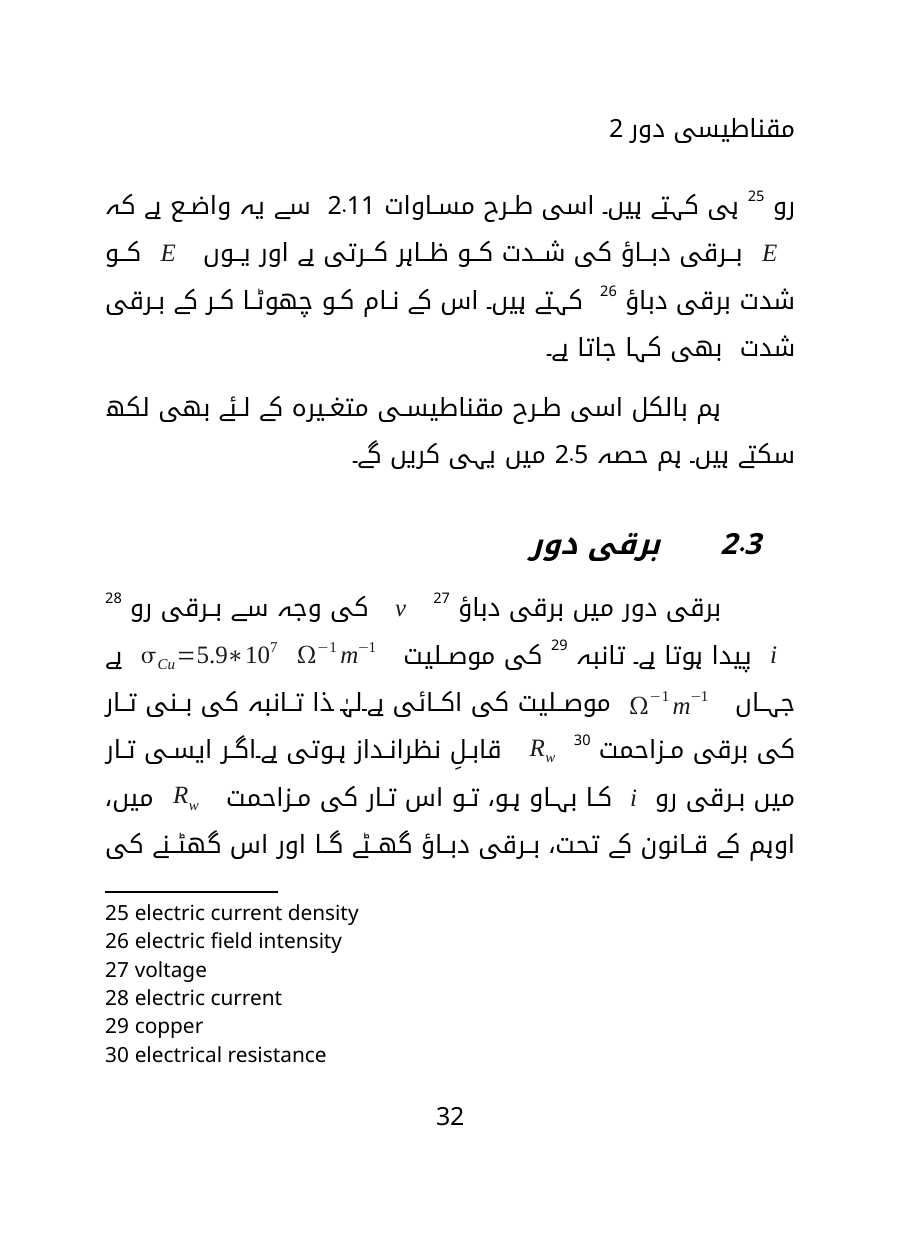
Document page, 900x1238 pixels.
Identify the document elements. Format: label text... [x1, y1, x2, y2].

text electric current density [105, 898, 795, 926]
text ہیں۔ شکل سے واضع ہے کہ برقی رو سلاخ کی رقبہ عمودی تراشسے گزرتی ہے لہٰذا مساوات 2.10 کے تحتبرقی رو کی کثافت کو ظاہر کرتی ہے۔ اسی وجہ سےکو کثافتِ برقی رو ہی کہتے ہیں۔ اسی طرح مساوات 2.11 سے یہ واضع ہے کہبرقی دباؤ کی شدت کو ظاہر کرتی ہے اور یوں کو شدت برقی دباؤ کہتے ہیں۔ اس کے نام کو چھوٹا کر کے برقی شدت بھی کہا جاتا ہے۔ [105, 182, 795, 372]
text electric field intensity [105, 926, 795, 955]
text electric current [105, 983, 795, 1012]
subtitle برقی دور [105, 517, 720, 572]
text برقی دور میں برقی دباؤ کی وجہ سے برقی رو پیدا ہوتا ہے۔ تانبہ کی موصلیت ہے جہاں موصلیت کی اکائی ہے۔لہٰذا تانبہ کی بنی تار کی برقی مزاحمت قابلِ نظرانداز ہوتی ہے۔اگر ایسی تار میں برقی روکا بہاو ہو، تو اس تار کی مزاحمت میں، اوہم کے قانون کے تحت، برقی دباؤ گھٹے گا اور اس گھٹنے کی مقدارہو گی۔کی قابلِ نظر انداز ہونے کی وجہ سے یہ مقدار بھی قابلِ نظر انداز ہو گی۔ اس کا مطلب ہے کہ یہ تار برقی دباؤ کو، بغیر گھٹائے، ایک جگہ سے دوسری جگہ پہنچا سکتا ہے۔ اسی لئے تانبہ کی تار کو عموما برقی دباؤ ایک جگہ سے دوسری جگہ پہنچانے کے لئے استعمال کیا جاتا ہے اور اس کی مزاحمت کو صفر ہی سمجھا جاتا ہے۔ شکل 2.3 حصہ الف میں ایک ایسا ہی برقی دور دکھایا گیا ہے۔اس برقی دور میں قل تار کی مزاحمتہے۔ اگر تار کی مزاحمت کو نظرانداز کیا جا سکے تو ہمیں برقی دور 2.3 حصہ ب ملتا ہے۔اس برقی دور میں برقی دباؤ کو مزاحمتتک بغیر کم کئے پہنچایا گیا ہے۔ [105, 584, 795, 869]
text electrical resistance [105, 1040, 795, 1068]
text voltage [105, 955, 795, 983]
text copper [105, 1012, 795, 1040]
text ہم بالکل اسی طرح مقناطیسی متغیرہ کے لئے بھی لکھ سکتے ہیں۔ ہم حصہ 2.5 میں یہی کریں گے۔ [105, 384, 795, 479]
